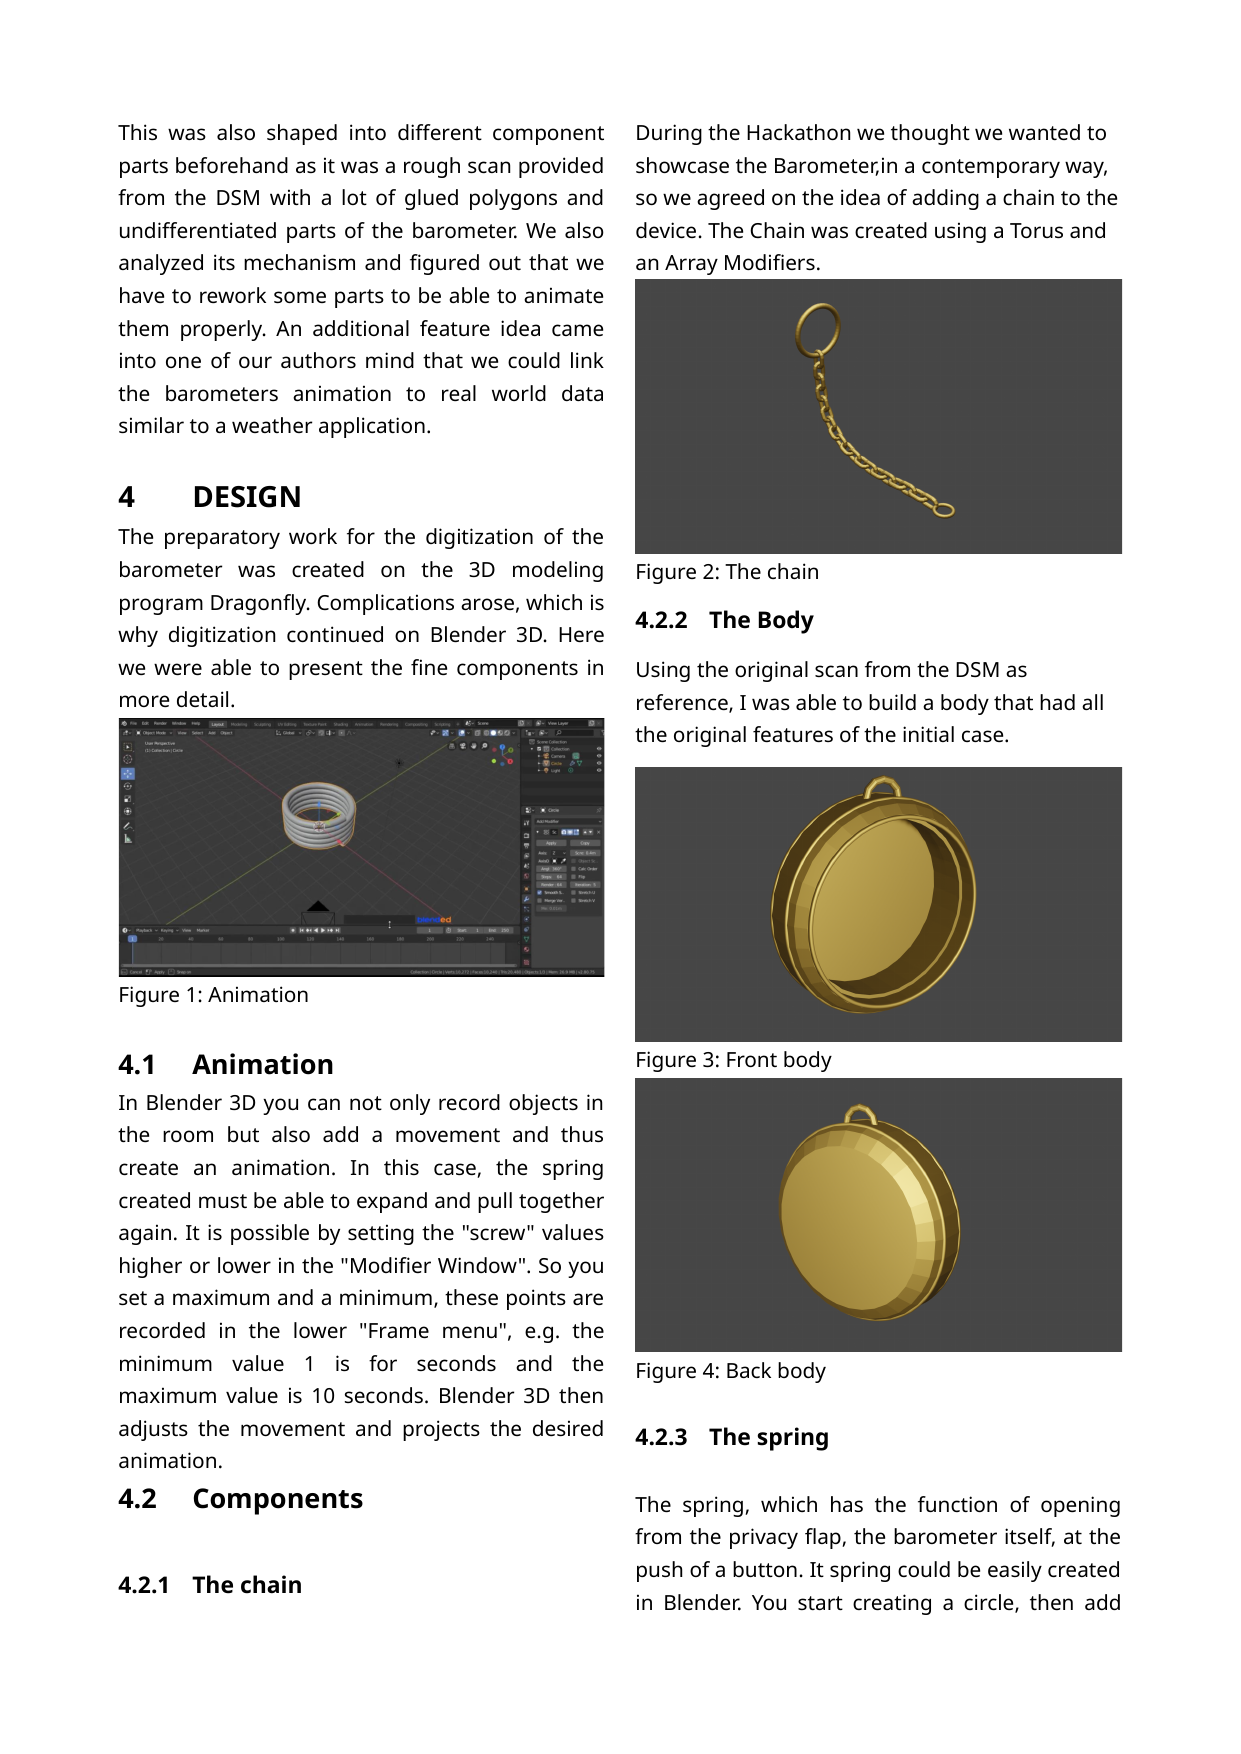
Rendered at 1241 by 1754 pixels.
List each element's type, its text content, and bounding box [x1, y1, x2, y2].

text 4.2 Components [118, 1479, 605, 1516]
text The spring, which has the function of opening from the privacy flap, the barometer itself, at the push of a button. It spring could be easily created in Blender. You start creating a circle, then add [635, 1490, 1122, 1616]
text This was also shaped into different component parts beforehand as it was a rough scan provided from the DSM with a lot of glued polygons and undifferentiated parts of the barometer. We also analyzed its mechanism and figured out that we have to rework some parts to be able to animate them properly. An additional feature idea came into one of our authors mind that we could link the barometers animation to real world data similar to a weather application. [118, 118, 605, 440]
picture [118, 718, 605, 977]
picture [635, 767, 1123, 1042]
text Using the original scan from the DSM as reference, I was able to build a body that had all the original features of the initial case. [635, 655, 1122, 749]
text 4.2.2 The Body [635, 604, 1122, 636]
text The preparatory work for the digitization of the barometer was created on the 3D modeling program Dragonfly. Complications arose, which is why digitization continued on Blender 3D. Here we were able to present the fine components in more detail. [118, 522, 605, 714]
text 4.2.3 The spring [635, 1421, 1122, 1452]
text 4.2.1 The chain [118, 1569, 605, 1600]
text Figure 2: The chain [635, 554, 1122, 586]
picture [635, 1078, 1123, 1352]
text In Blender 3D you can not only record objects in the room but also add a movement and thus create an animation. In this case, the spring created must be able to expand and pull together again. It is possible by setting the "screw" values higher or lower in the "Modifier Window". So you set a maximum and a minimum, these points are recorded in the lower "Frame menu", e.g. the minimum value 1 is for seconds and the maximum value is 10 seconds. Blender 3D then adjusts the movement and projects the desired animation. [118, 1088, 605, 1475]
picture [635, 279, 1123, 554]
text Figure 4: Back body [635, 1352, 1122, 1384]
text 4.1 Animation [118, 1046, 605, 1082]
text 4 DESIGN [118, 477, 605, 516]
text During the Hackathon we thought we wanted to showcase the Barometer,in a contemporary way, so we agreed on the idea of adding a chain to the device. The Chain was created using a Torus and an Array Modifiers. [635, 118, 1122, 277]
text Figure 1: Animation [118, 977, 605, 1009]
text Figure 3: Front body [635, 1042, 1122, 1074]
